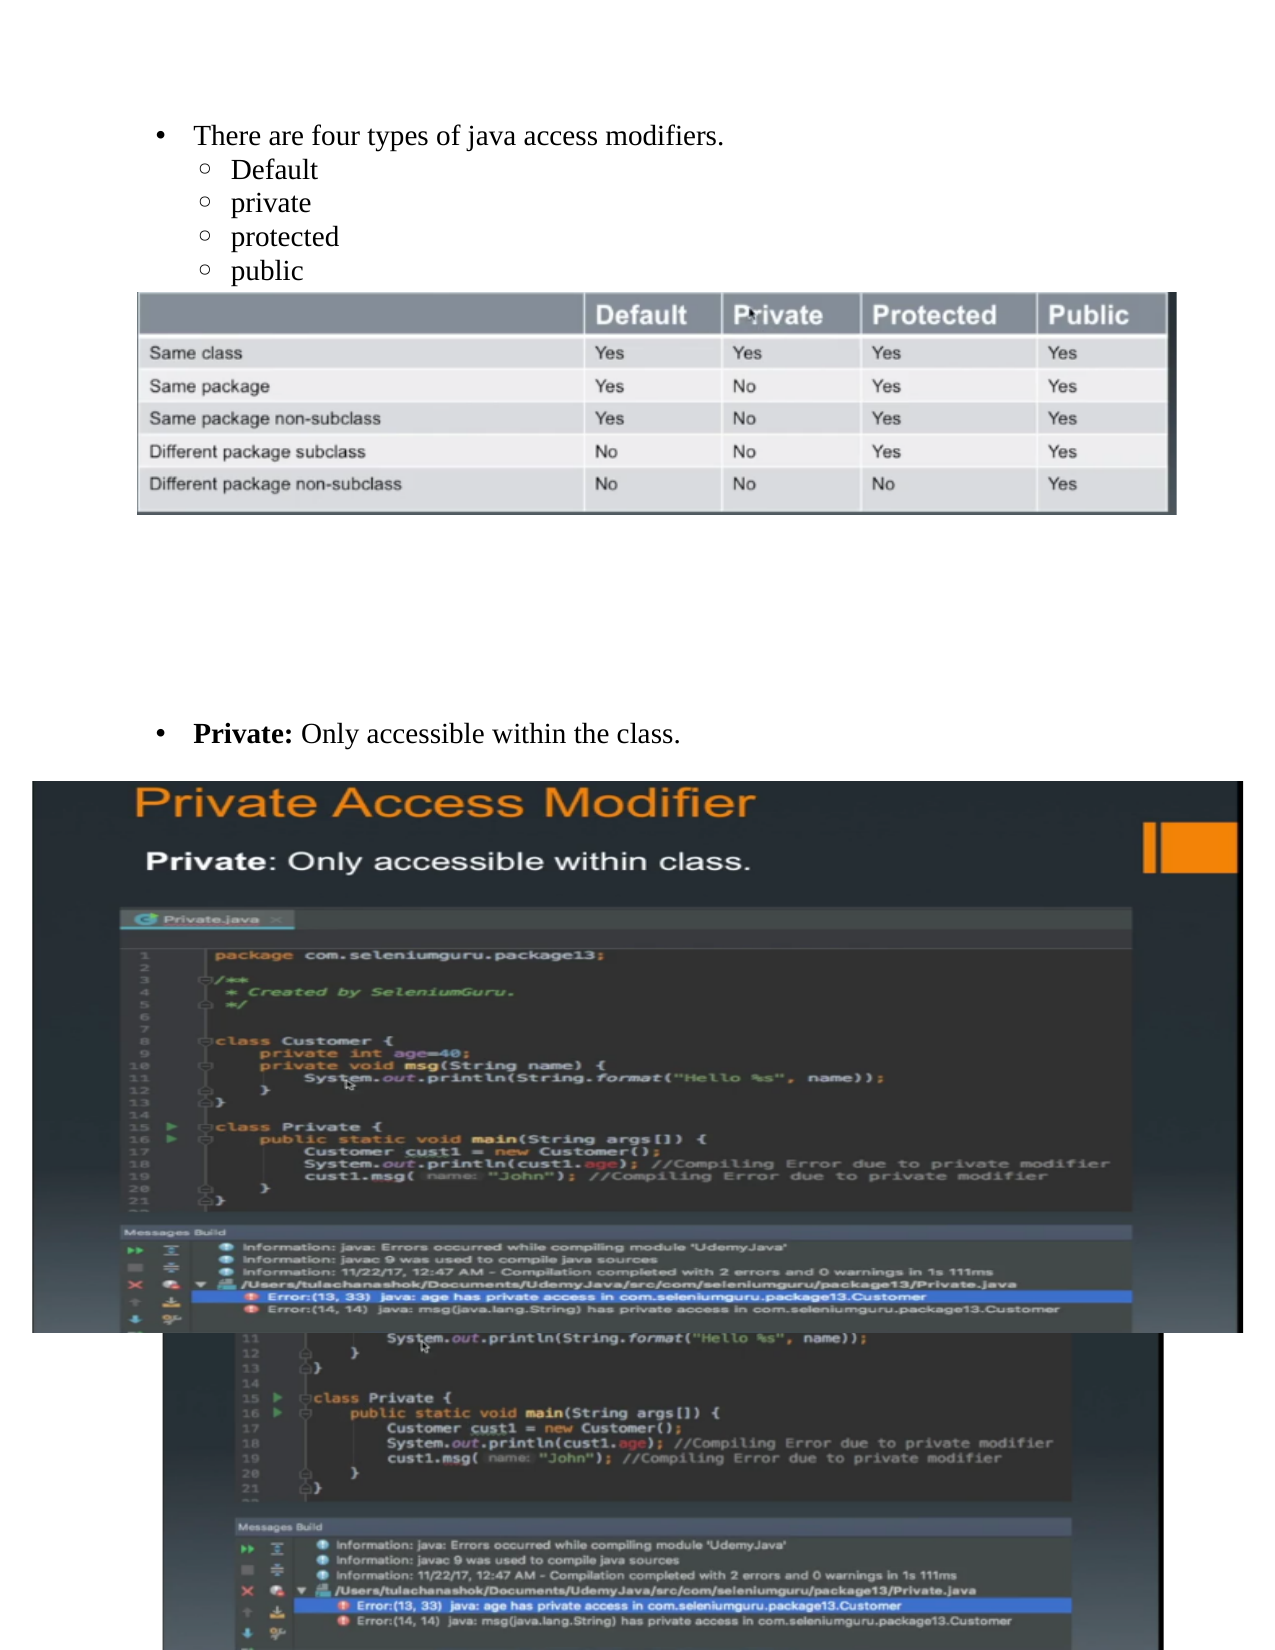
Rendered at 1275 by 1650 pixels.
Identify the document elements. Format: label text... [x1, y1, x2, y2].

picture [137, 292, 1177, 515]
picture [32, 781, 1244, 1650]
list There are four types of java access modifiers. [156, 118, 1157, 152]
list Private: Only accessible within the class. [156, 716, 1157, 750]
list protected [193, 219, 1157, 253]
list private [193, 185, 1157, 219]
list public [193, 253, 1157, 286]
list Default [193, 152, 1157, 185]
